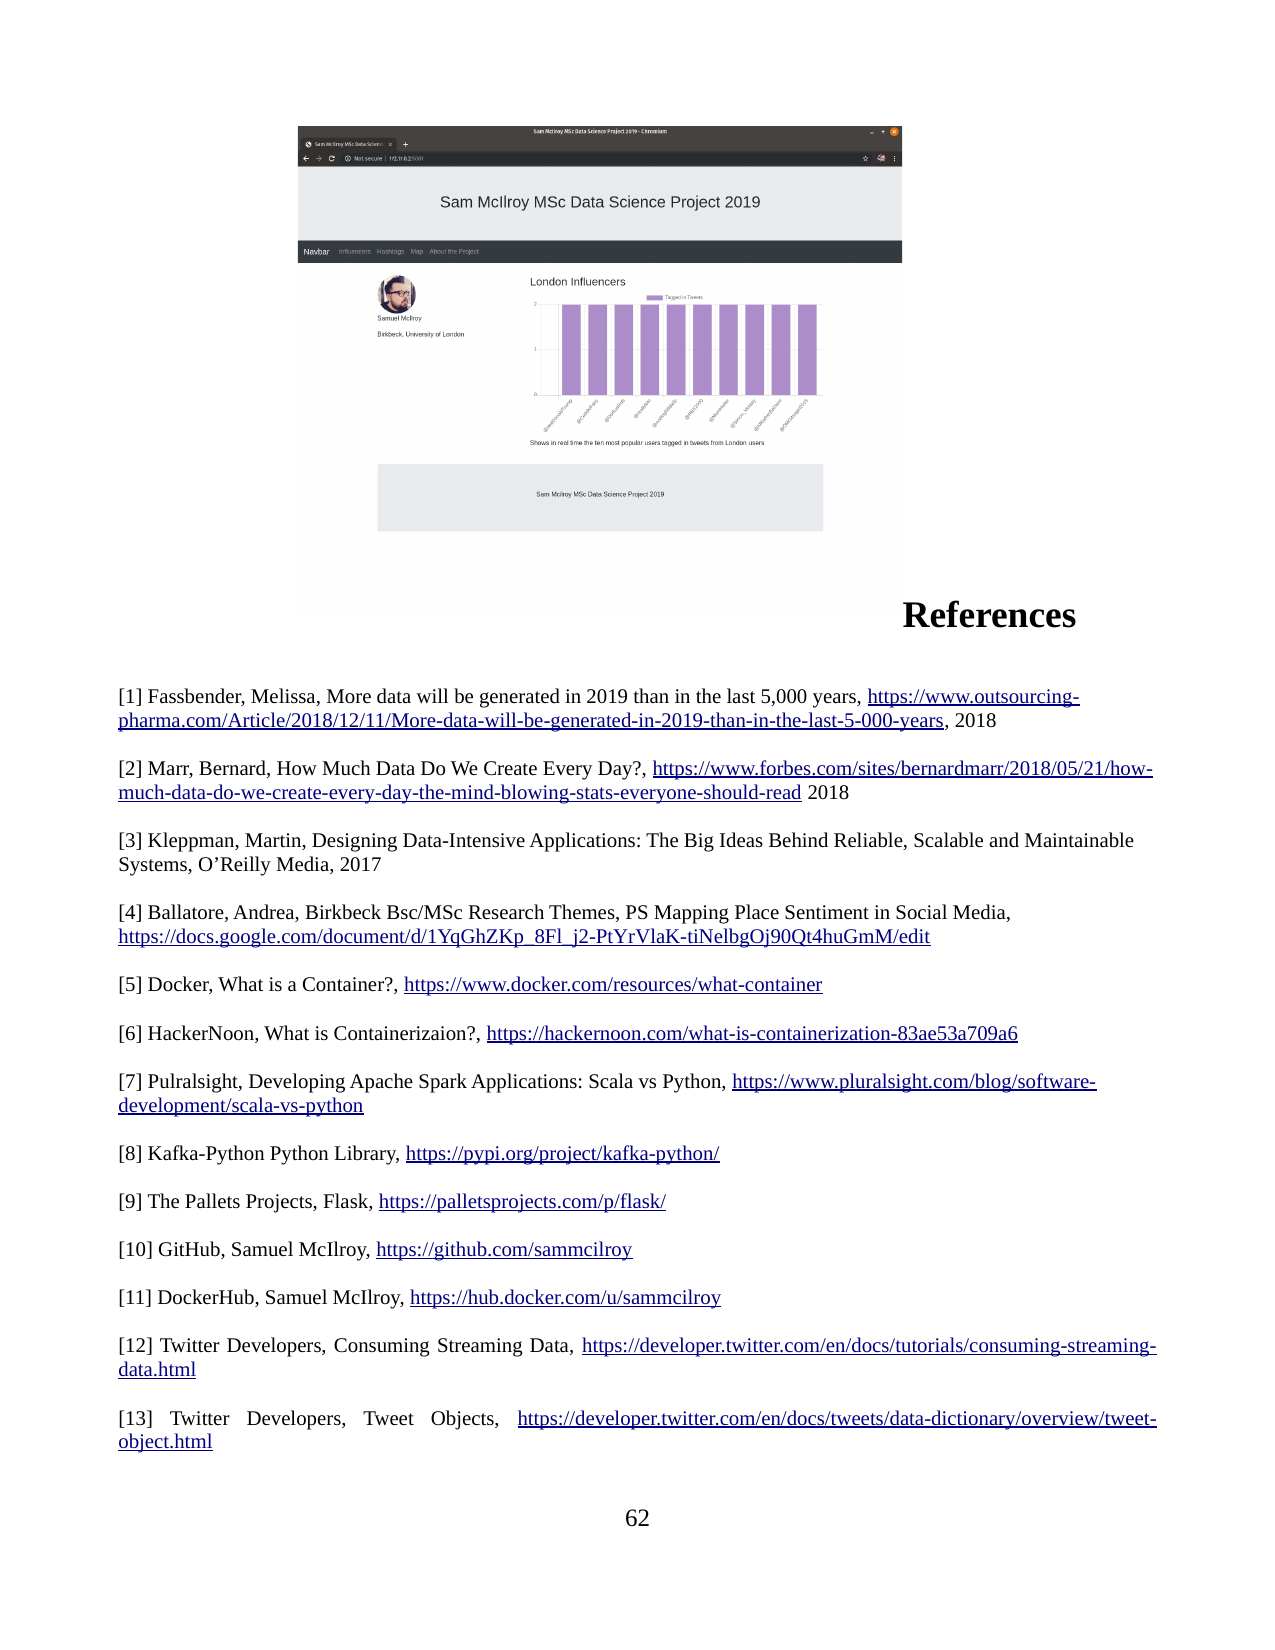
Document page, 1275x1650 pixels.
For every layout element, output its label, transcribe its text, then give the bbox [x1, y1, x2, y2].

text [7] Pulralsight, Developing Apache Spark Applications: Scala vs Python, https://www.pluralsight.com/blog/software-development/scala-vs-python [118, 1068, 1157, 1117]
text [8] Kafka-Python Python Library, https://pypi.org/project/kafka-python/ [118, 1141, 1157, 1165]
text [1] Fassbender, Melissa, More data will be generated in 2019 than in the last 5,000 years, https://www.outsourcing-pharma.com/Article/2018/12/11/More-data-will-be-generated-in-2019-than-in-the-last-5-000-years, 2018 [118, 683, 1157, 732]
text [13] Twitter Developers, Tweet Objects, https://developer.twitter.com/en/docs/tweets/data-dictionary/overview/tweet-object.html [118, 1405, 1157, 1453]
text [9] The Pallets Projects, Flask, https://palletsprojects.com/p/flask/ [118, 1189, 1157, 1213]
text [12] Twitter Developers, Consuming Streaming Data, https://developer.twitter.com/en/docs/tutorials/consuming-streaming-data.html [118, 1333, 1157, 1381]
text [10] GitHub, Samuel McIlroy, https://github.com/sammcilroy [118, 1237, 1157, 1261]
text [5] Docker, What is a Container?, https://www.docker.com/resources/what-container [118, 972, 1157, 996]
text [4] Ballatore, Andrea, Birkbeck Bsc/MSc Research Themes, PS Mapping Place Sentiment in Social Media, https://docs.google.com/document/d/1YqGhZKp_8Fl_j2-PtYrVlaK-tiNelbgOj90Qt4huGmM/edit [118, 900, 1157, 948]
text [2] Marr, Bernard, How Much Data Do We Create Every Day?, https://www.forbes.com/sites/bernardmarr/2018/05/21/how-much-data-do-we-create-every-day-the-mind-blowing-stats-everyone-should-read 2018 [118, 756, 1157, 804]
text References [118, 592, 1157, 636]
text [11] DockerHub, Samuel McIlroy, https://hub.docker.com/u/sammcilroy [118, 1285, 1157, 1309]
text [6] HackerNoon, What is Containerizaion?, https://hackernoon.com/what-is-containerization-83ae53a709a6 [118, 1020, 1157, 1044]
picture [297, 126, 903, 616]
text [3] Kleppman, Martin, Designing Data-Intensive Applications: The Big Ideas Behind Reliable, Scalable and Maintainable Systems, O’Reilly Media, 2017 [118, 828, 1157, 876]
